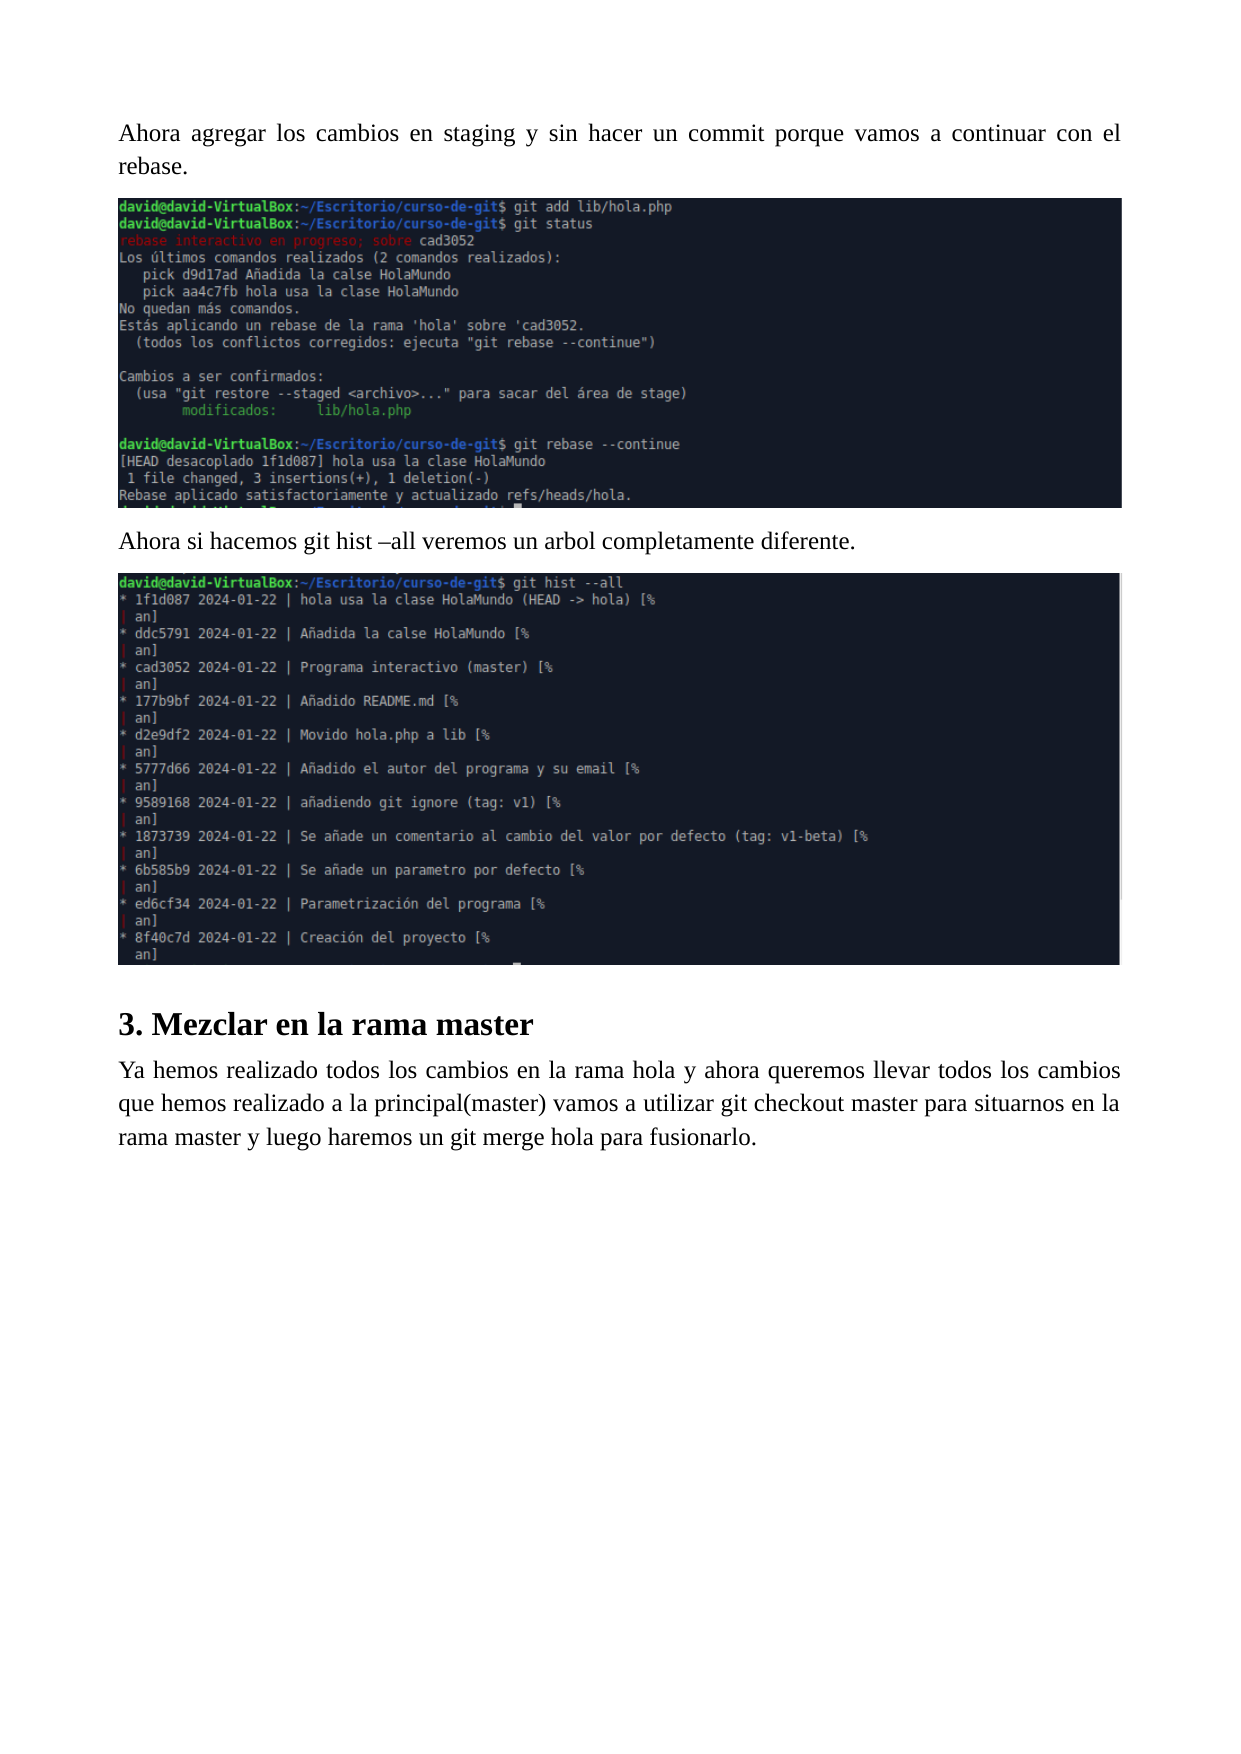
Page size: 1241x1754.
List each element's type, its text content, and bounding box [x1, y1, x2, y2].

picture [118, 198, 1123, 508]
picture [118, 573, 1123, 965]
text Ya hemos realizado todos los cambios en la rama hola y ahora queremos llevar todos los cambios que hemos realizado a la principal(master) vamos a utilizar git checkout master para situarnos en la rama master y luego haremos un git merge hola para fusionarlo. [118, 1056, 1122, 1150]
text Ahora agregar los cambios en staging y sin hacer un commit porque vamos a continuar con el rebase. [118, 118, 1122, 180]
text Ahora si hacemos git hist –all veremos un arbol completamente diferente. [118, 526, 1122, 555]
subtitle 3. Mezclar en la rama master [118, 1005, 1122, 1043]
